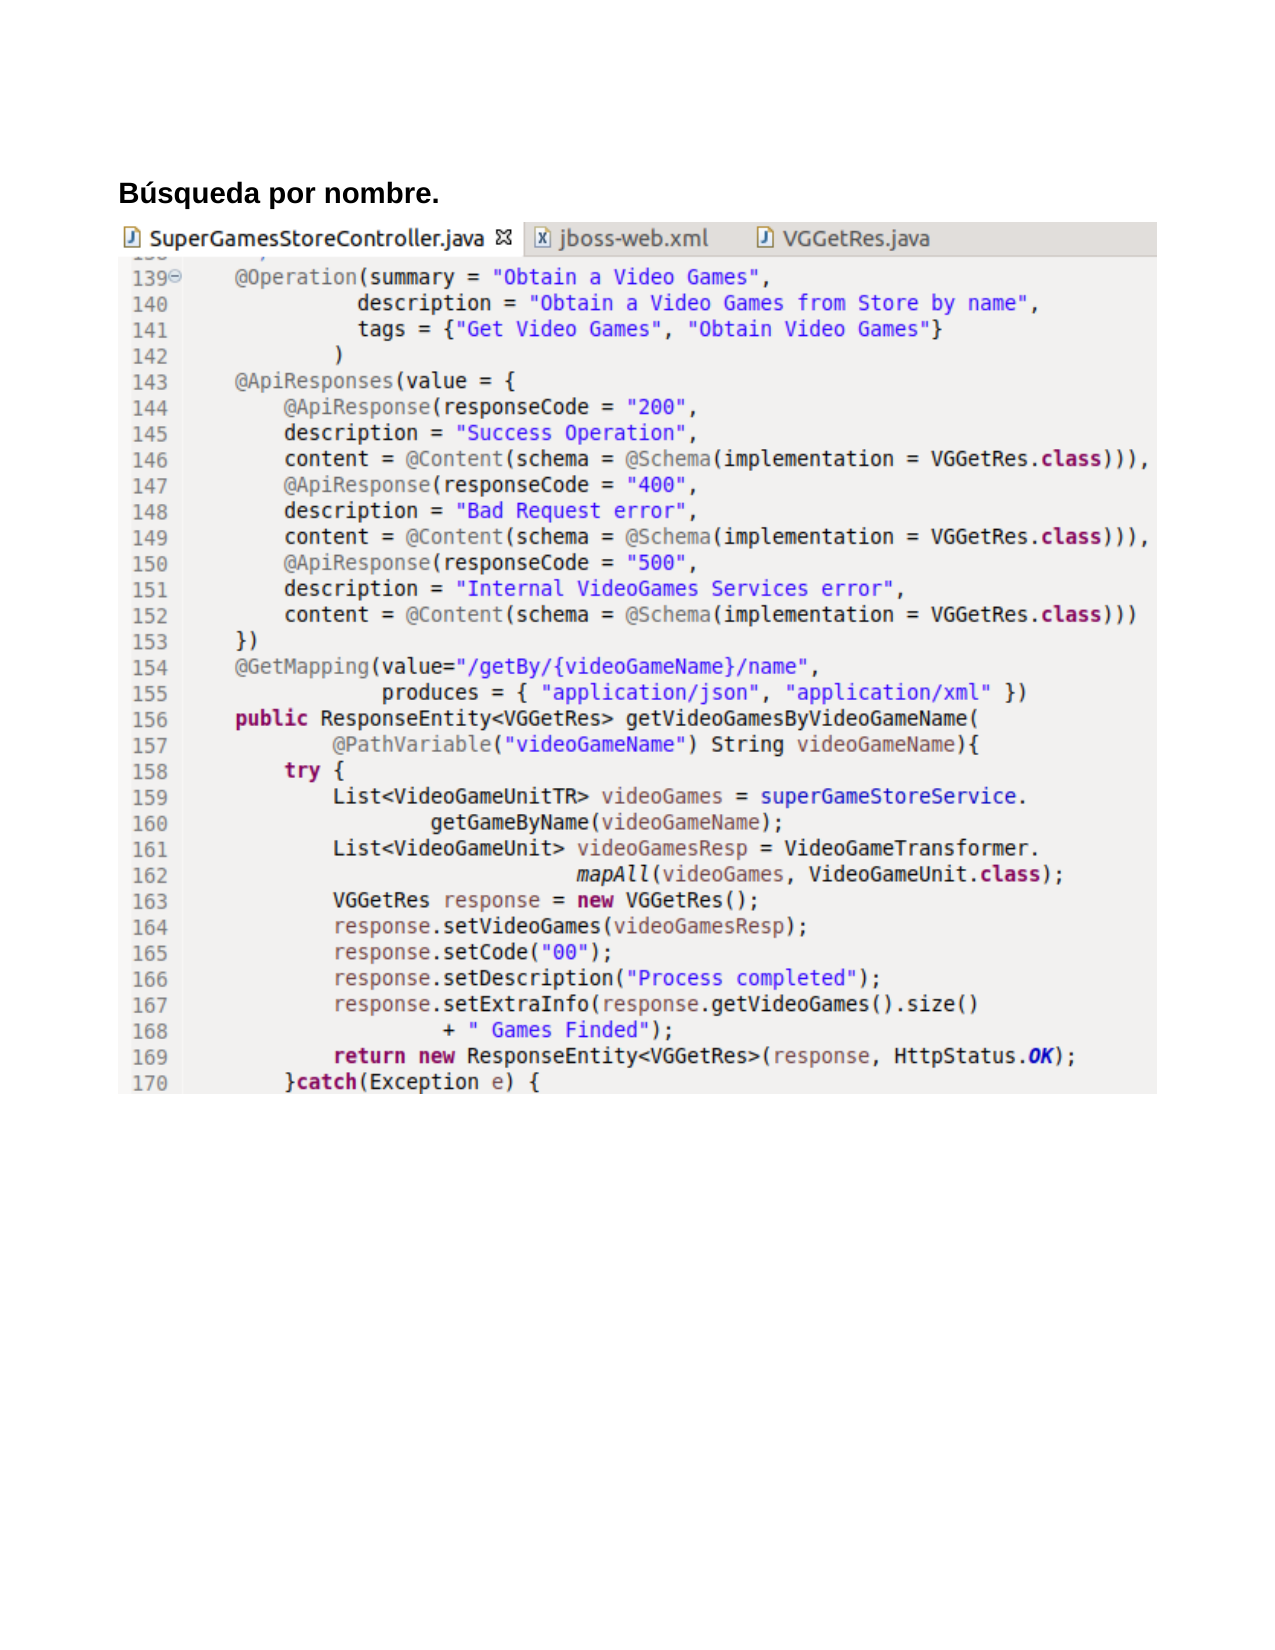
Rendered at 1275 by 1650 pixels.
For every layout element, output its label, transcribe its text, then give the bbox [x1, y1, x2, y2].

picture [118, 222, 1157, 1094]
subtitle Búsqueda por nombre. [118, 176, 1157, 210]
